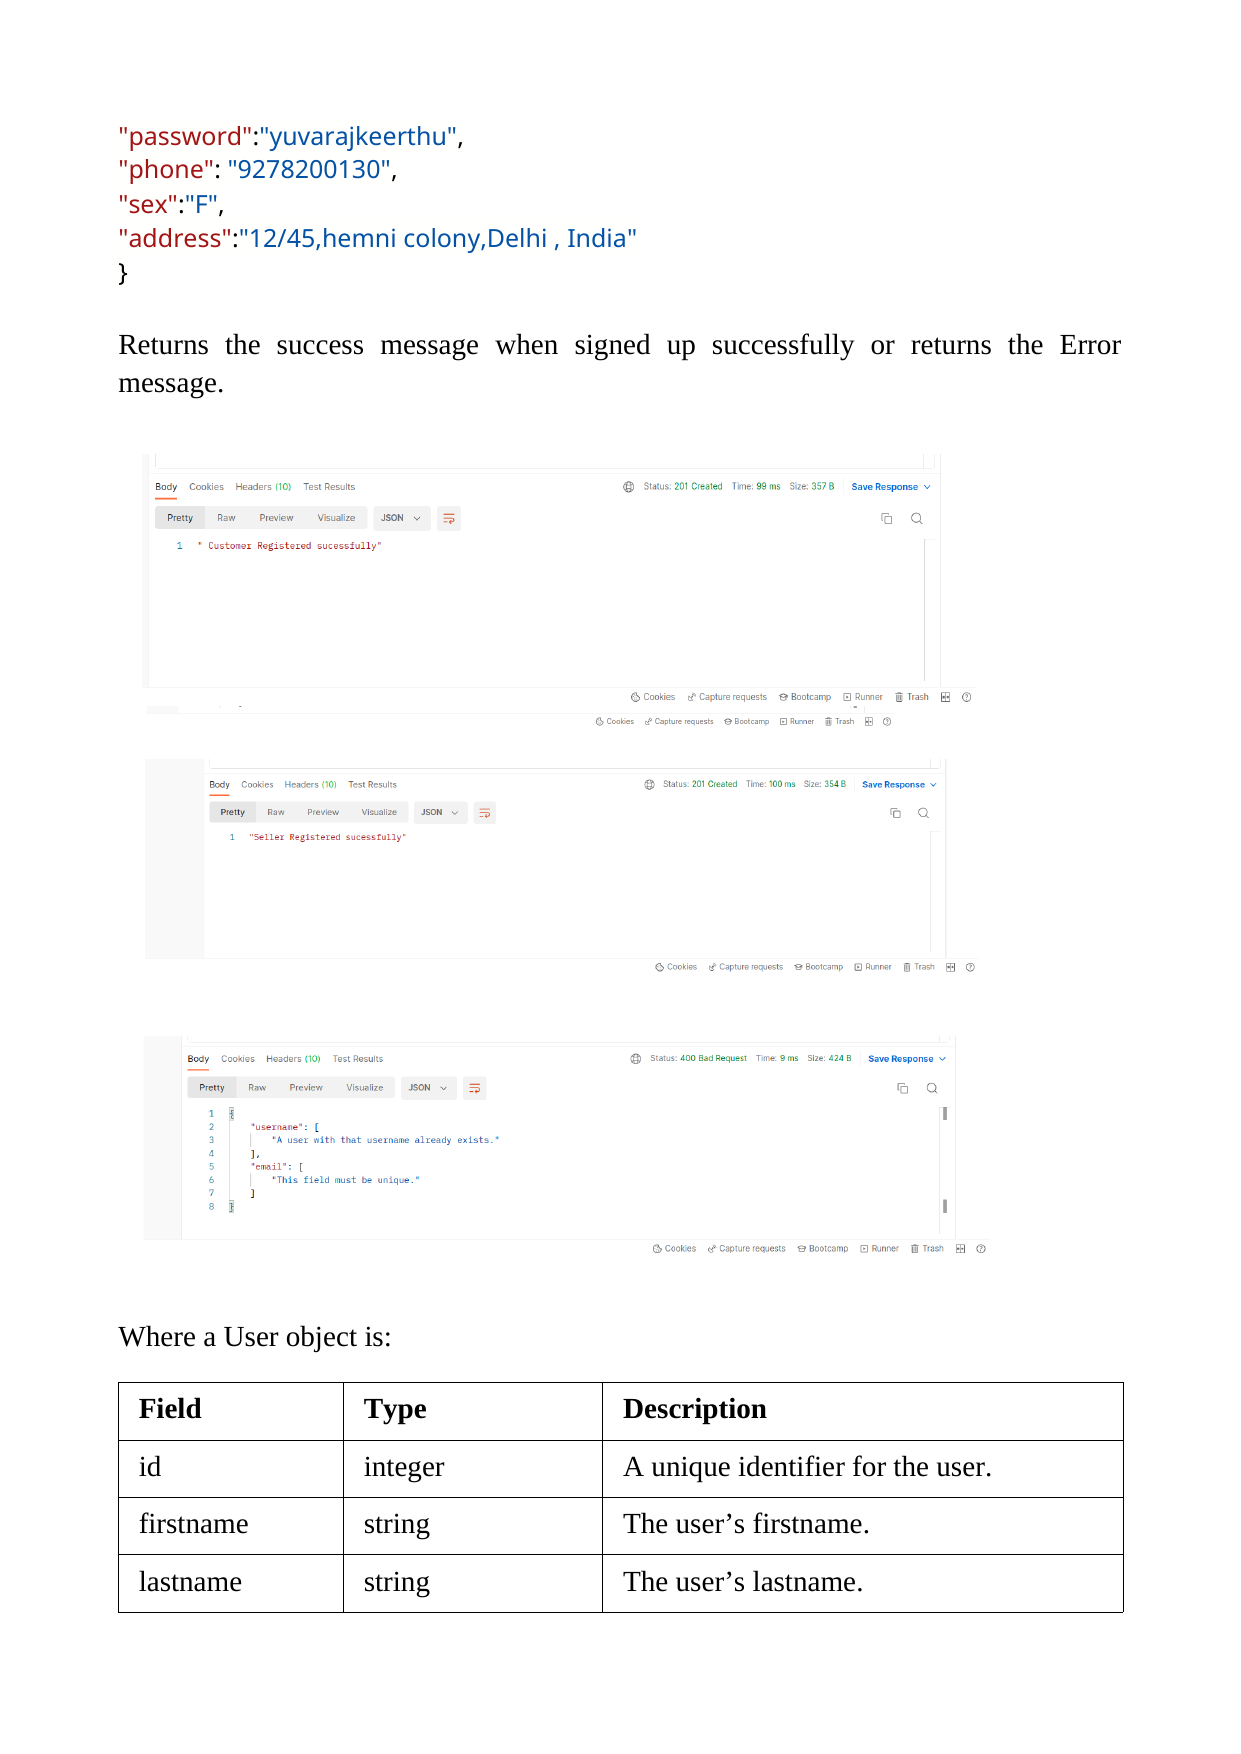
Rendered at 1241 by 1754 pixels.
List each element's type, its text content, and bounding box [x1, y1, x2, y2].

text Where a User object is: [118, 1319, 1122, 1352]
table_cell A unique identifier for the user. [603, 1441, 1123, 1497]
table_cell The user’s firstname. [603, 1498, 1123, 1554]
table_cell The user’s lastname. [603, 1555, 1123, 1612]
text "sex":"F", [118, 186, 1122, 220]
text "password":"yuvarajkeerthu", [118, 118, 1122, 152]
text "phone": "9278200130", [118, 152, 1122, 186]
text Returns the success message when signed up successfully or returns the Error message. [118, 327, 1122, 399]
table_header Type [344, 1383, 602, 1439]
table_header Description [603, 1383, 1123, 1439]
table_cell string [344, 1555, 602, 1612]
text "address":"12/45,hemni colony,Delhi , India" [118, 220, 1122, 254]
table_cell firstname [119, 1498, 343, 1554]
text } [118, 254, 1122, 288]
table_header Field [119, 1383, 343, 1439]
table_cell lastname [119, 1555, 343, 1612]
table_cell string [344, 1498, 602, 1554]
table_cell integer [344, 1441, 602, 1497]
table_cell id [119, 1441, 343, 1497]
